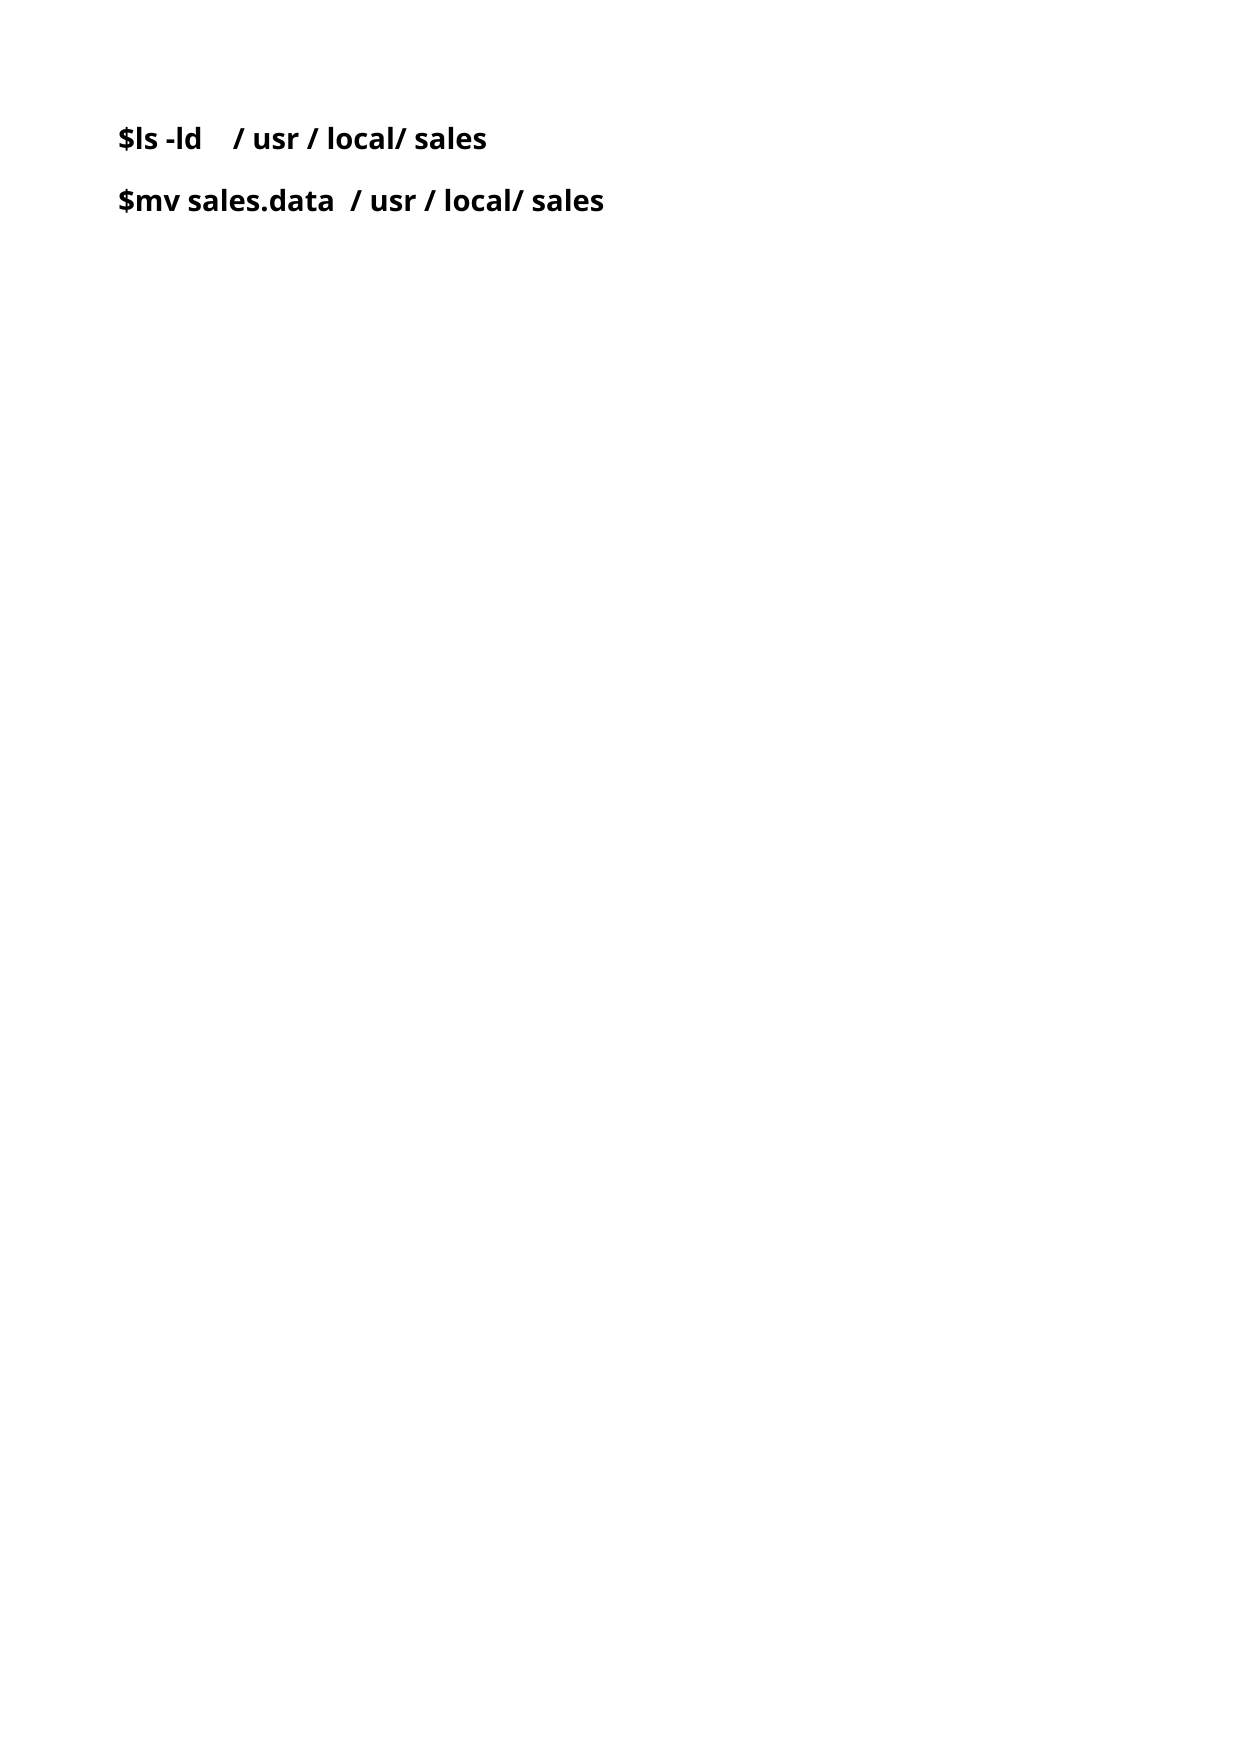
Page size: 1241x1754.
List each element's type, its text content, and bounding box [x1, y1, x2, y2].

text $ls -ld / usr / local/ sales [118, 118, 1122, 158]
text $mv sales.data / usr / local/ sales [118, 180, 1122, 220]
